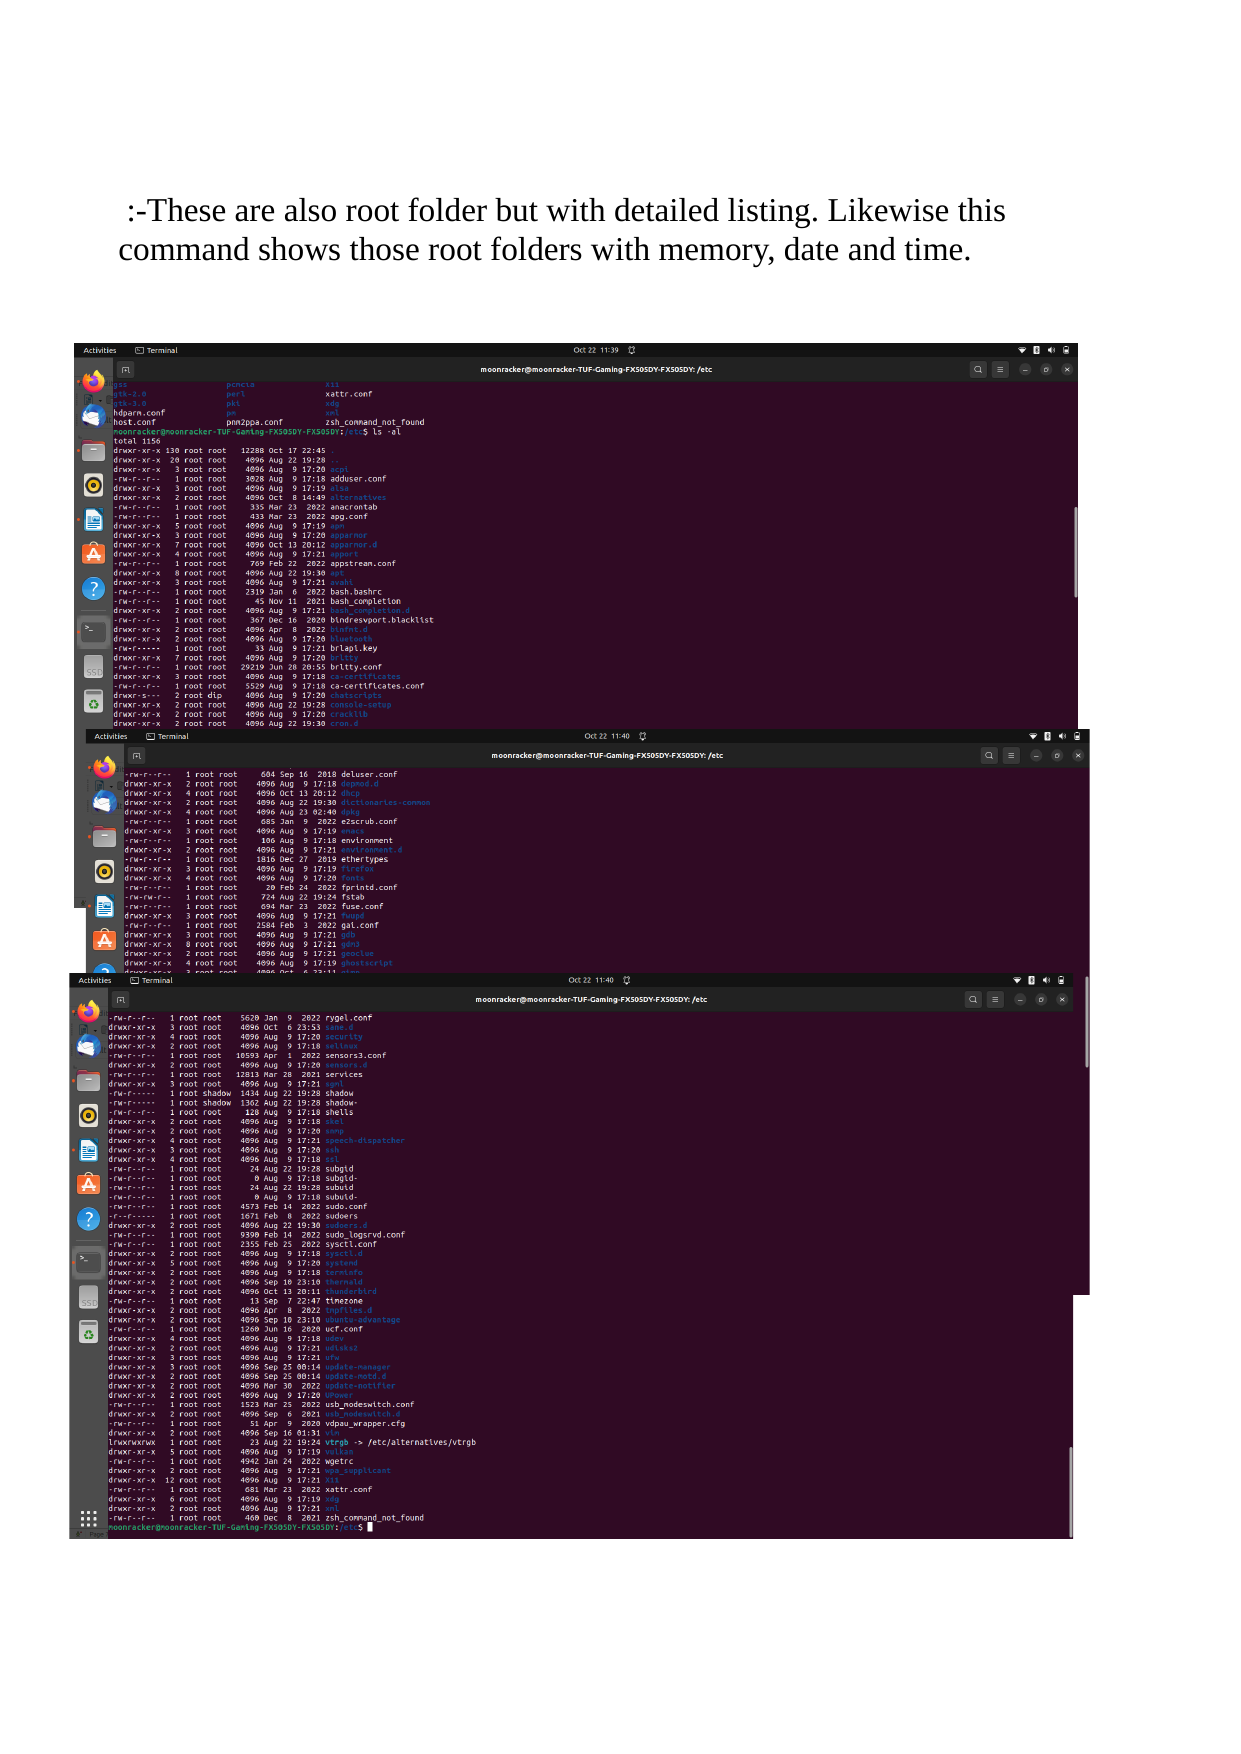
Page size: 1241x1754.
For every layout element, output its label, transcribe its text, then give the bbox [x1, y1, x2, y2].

picture [69, 343, 1090, 1539]
text :-These are also root folder but with detailed listing. Likewise this command shows those root folders with memory, date and time. [118, 191, 1122, 267]
